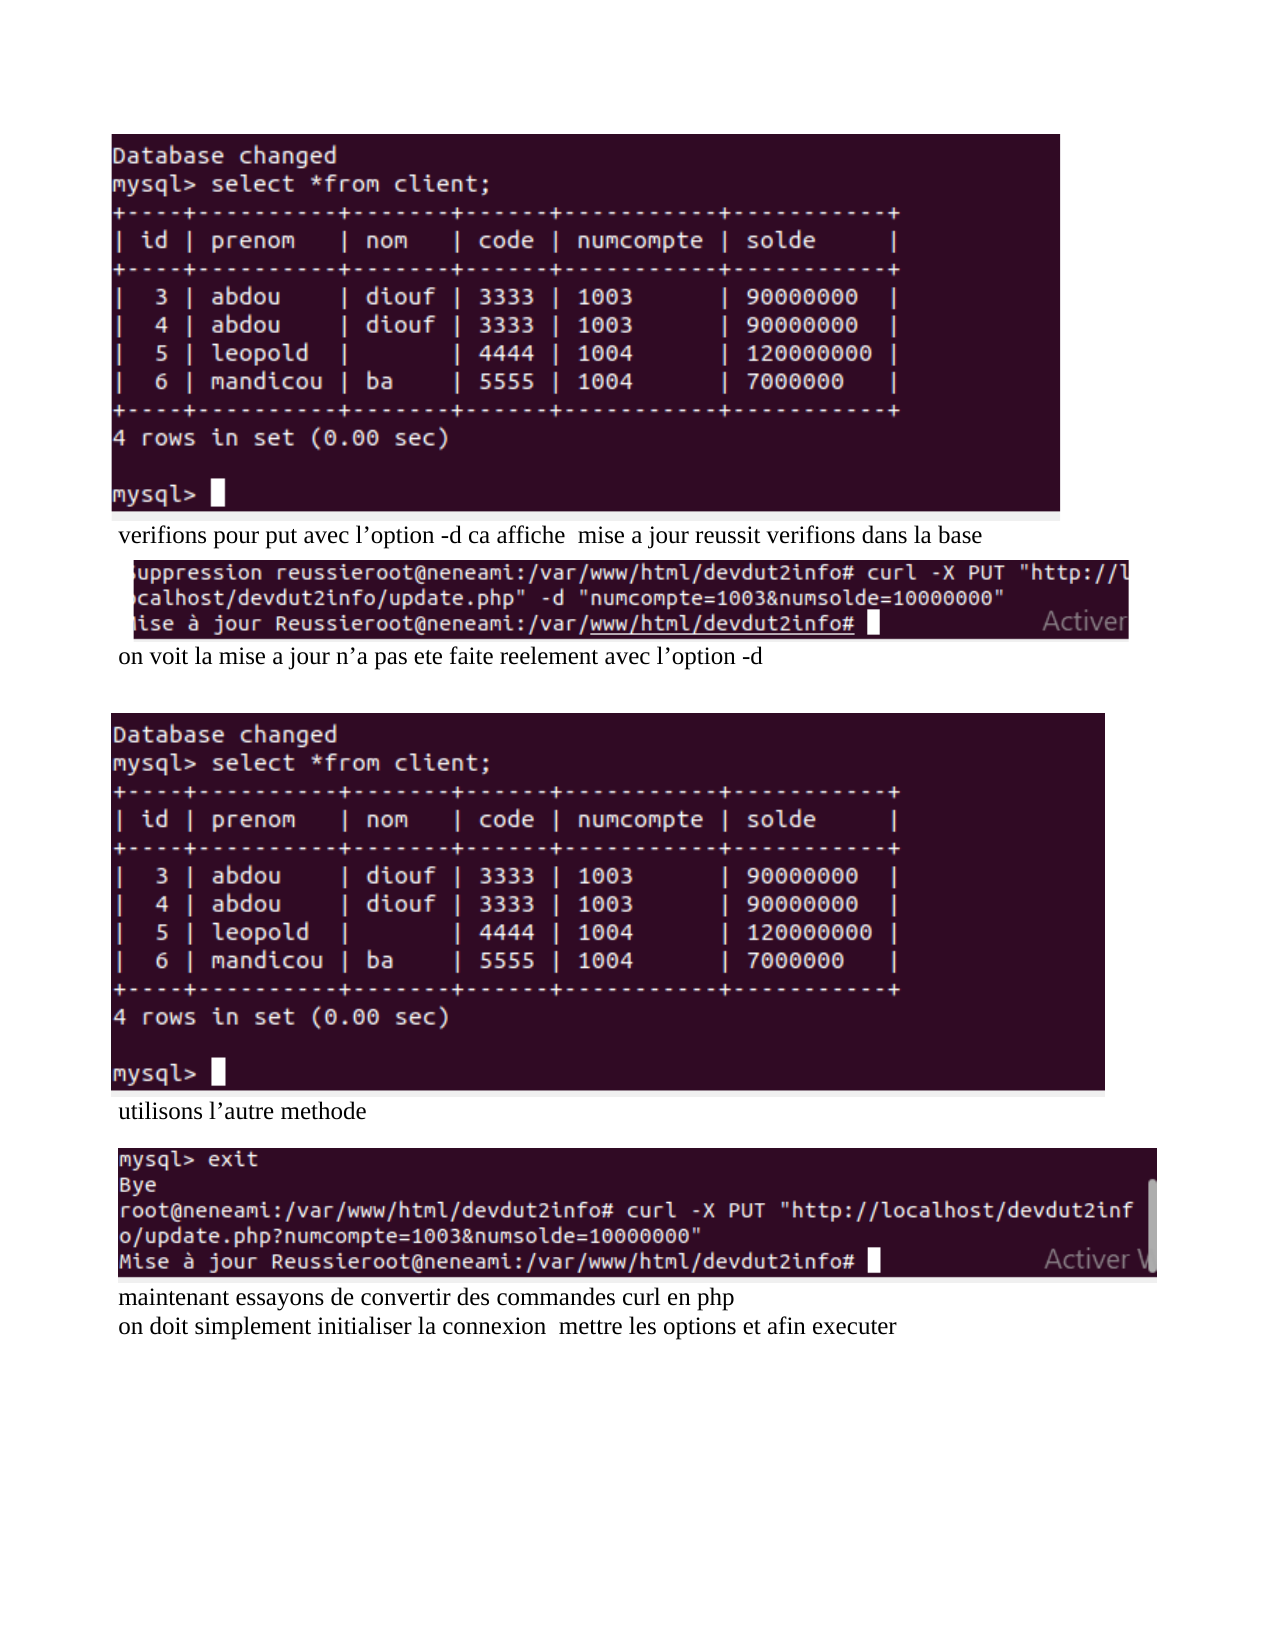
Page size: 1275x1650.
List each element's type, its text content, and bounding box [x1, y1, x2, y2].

text maintenant essayons de convertir des commandes curl en php [118, 1283, 1157, 1311]
text verifions pour put avec l’option -d ca affiche mise a jour reussit verifions dans la base [118, 118, 1157, 549]
text [118, 1125, 1157, 1148]
picture [111, 713, 1105, 1097]
picture [111, 134, 1061, 521]
text utilisons l’autre methode [118, 699, 1157, 1125]
text on doit simplement initialiser la connexion mettre les options et afin executer [118, 1311, 1157, 1340]
text on voit la mise a jour n’a pas ete faite reelement avec l’option -d [118, 549, 1157, 670]
picture [133, 560, 1129, 642]
picture [118, 1148, 1157, 1283]
